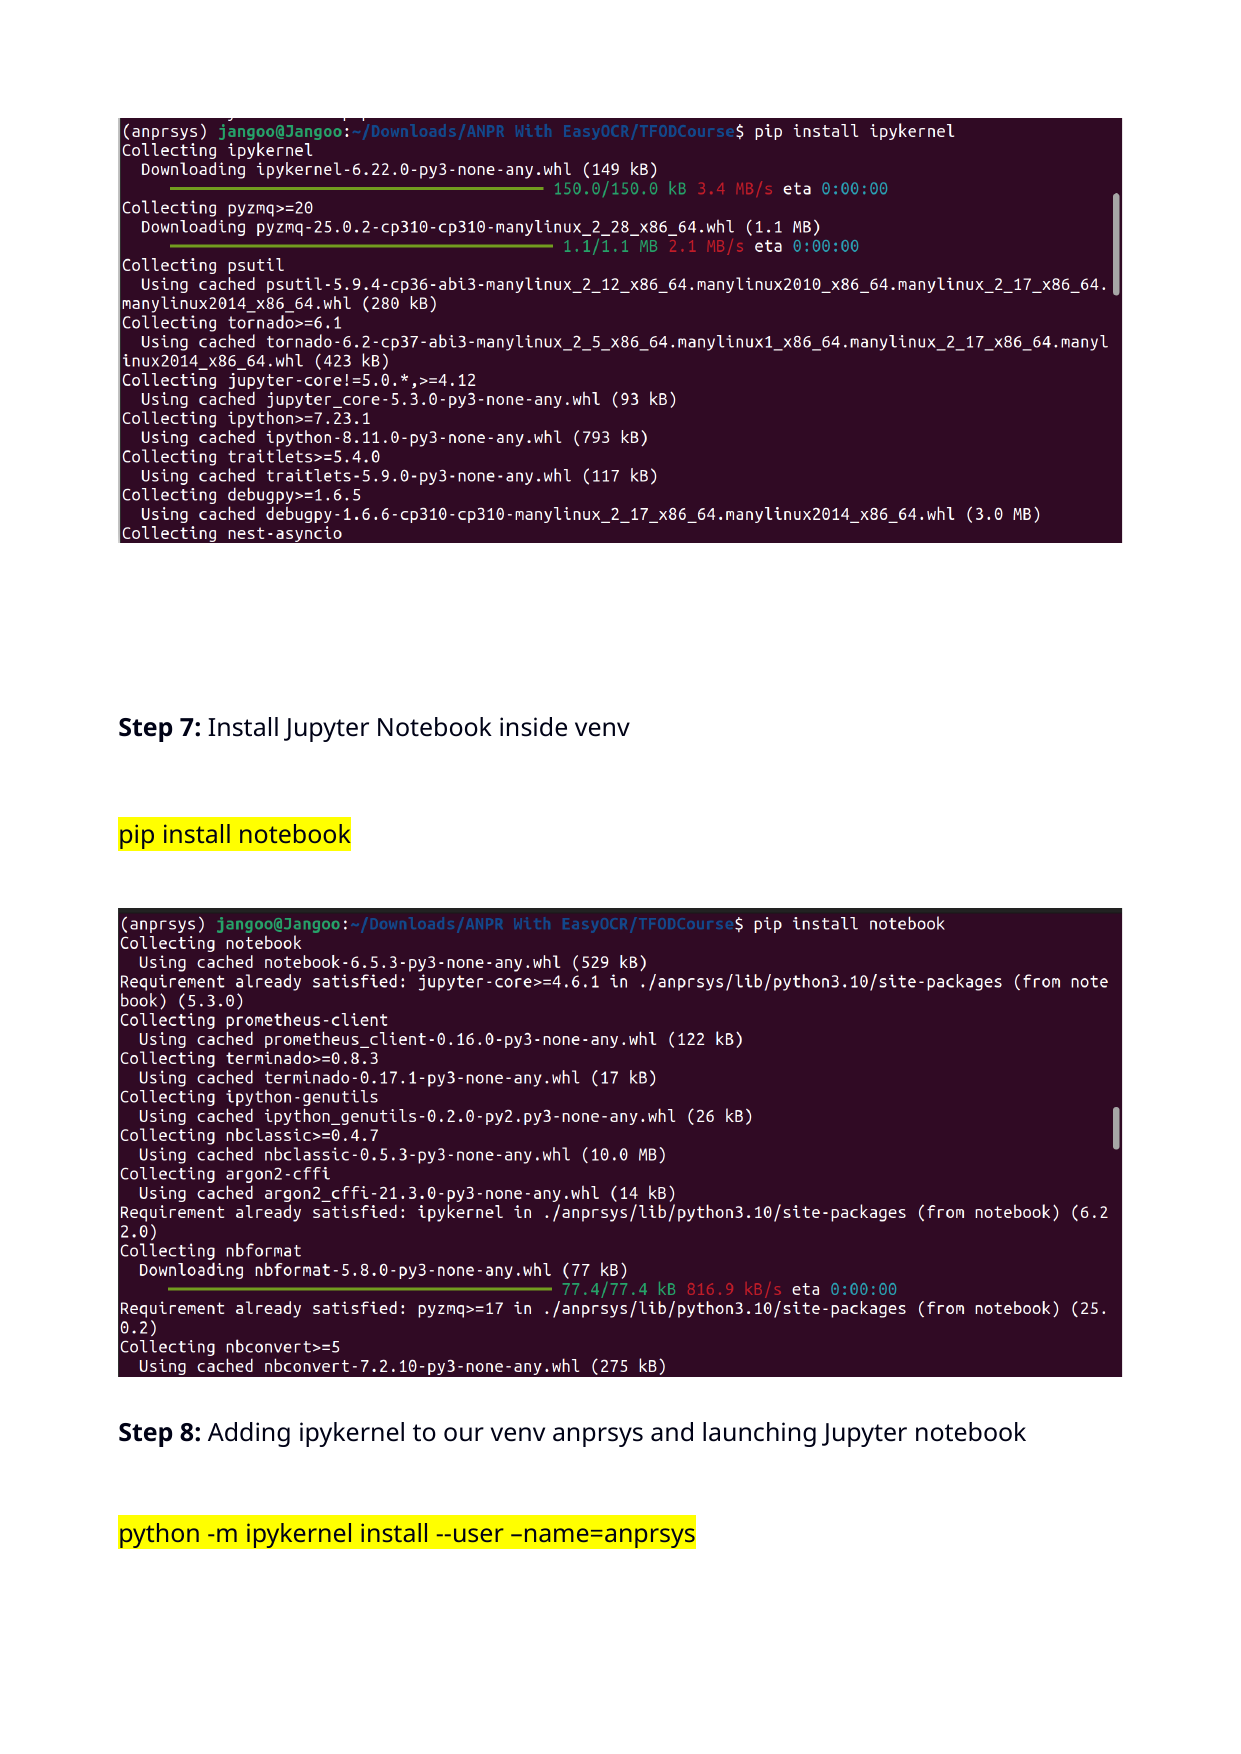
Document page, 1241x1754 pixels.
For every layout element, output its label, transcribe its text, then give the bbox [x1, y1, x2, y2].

text Step 7: Install Jupyter Notebook inside venv [118, 709, 1122, 743]
picture [118, 118, 1123, 543]
text pip install notebook [118, 817, 1122, 851]
picture [118, 908, 1123, 1377]
text Step 8: Adding ipykernel to our venv anprsys and launching Jupyter notebook [118, 1377, 1122, 1448]
text python -m ipykernel install --user –name=anprsys [118, 1515, 1122, 1549]
